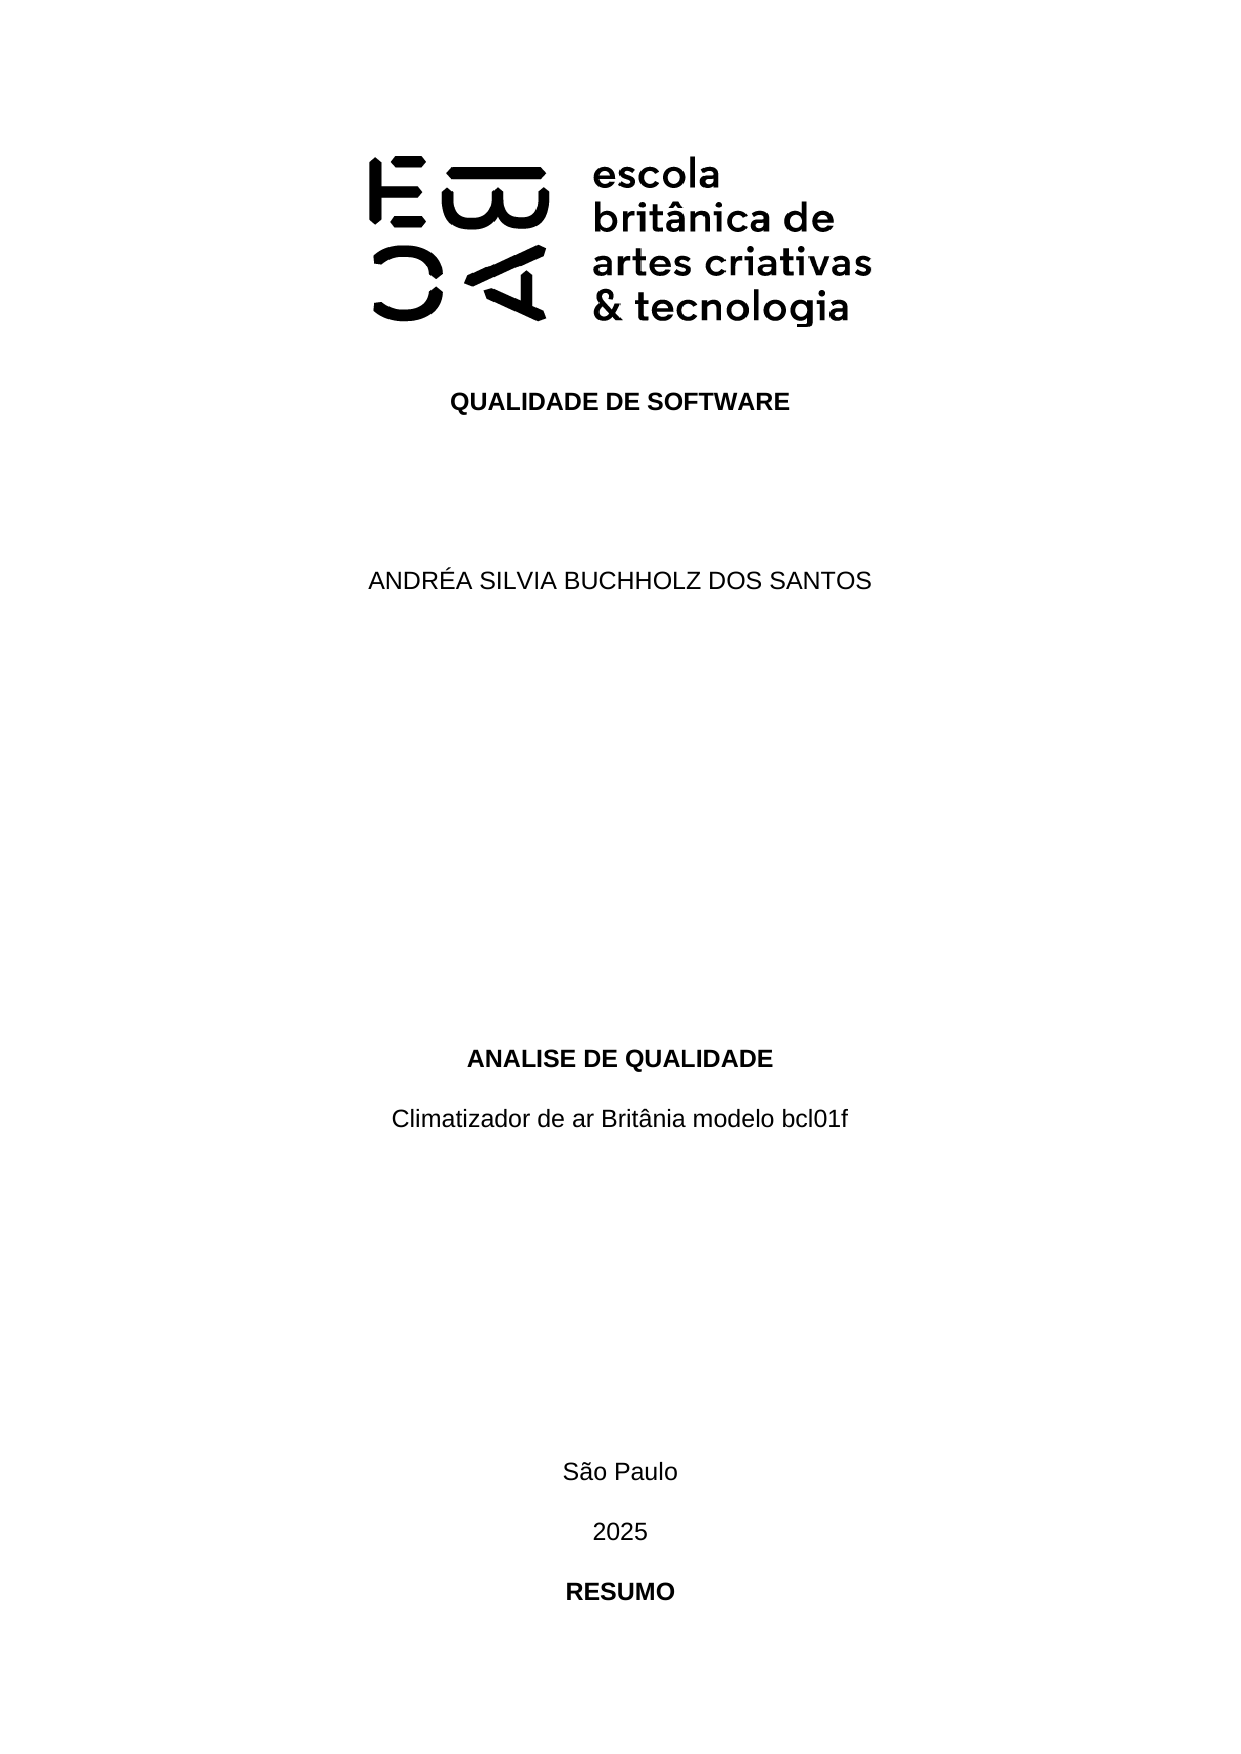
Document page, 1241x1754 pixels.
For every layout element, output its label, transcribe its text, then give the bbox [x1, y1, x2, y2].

text 2025 [177, 1517, 1063, 1546]
text Climatizador de ar Britânia modelo bcl01f [177, 1104, 1063, 1133]
text ANDRÉA SILVIA BUCHHOLZ DOS SANTOS [177, 566, 1063, 595]
text RESUMO [177, 1577, 1063, 1606]
text São Paulo [177, 1457, 1063, 1486]
text QUALIDADE DE SOFTWARE [177, 387, 1063, 415]
text ANALISE DE QUALIDADE [177, 1044, 1063, 1073]
picture [369, 147, 872, 327]
